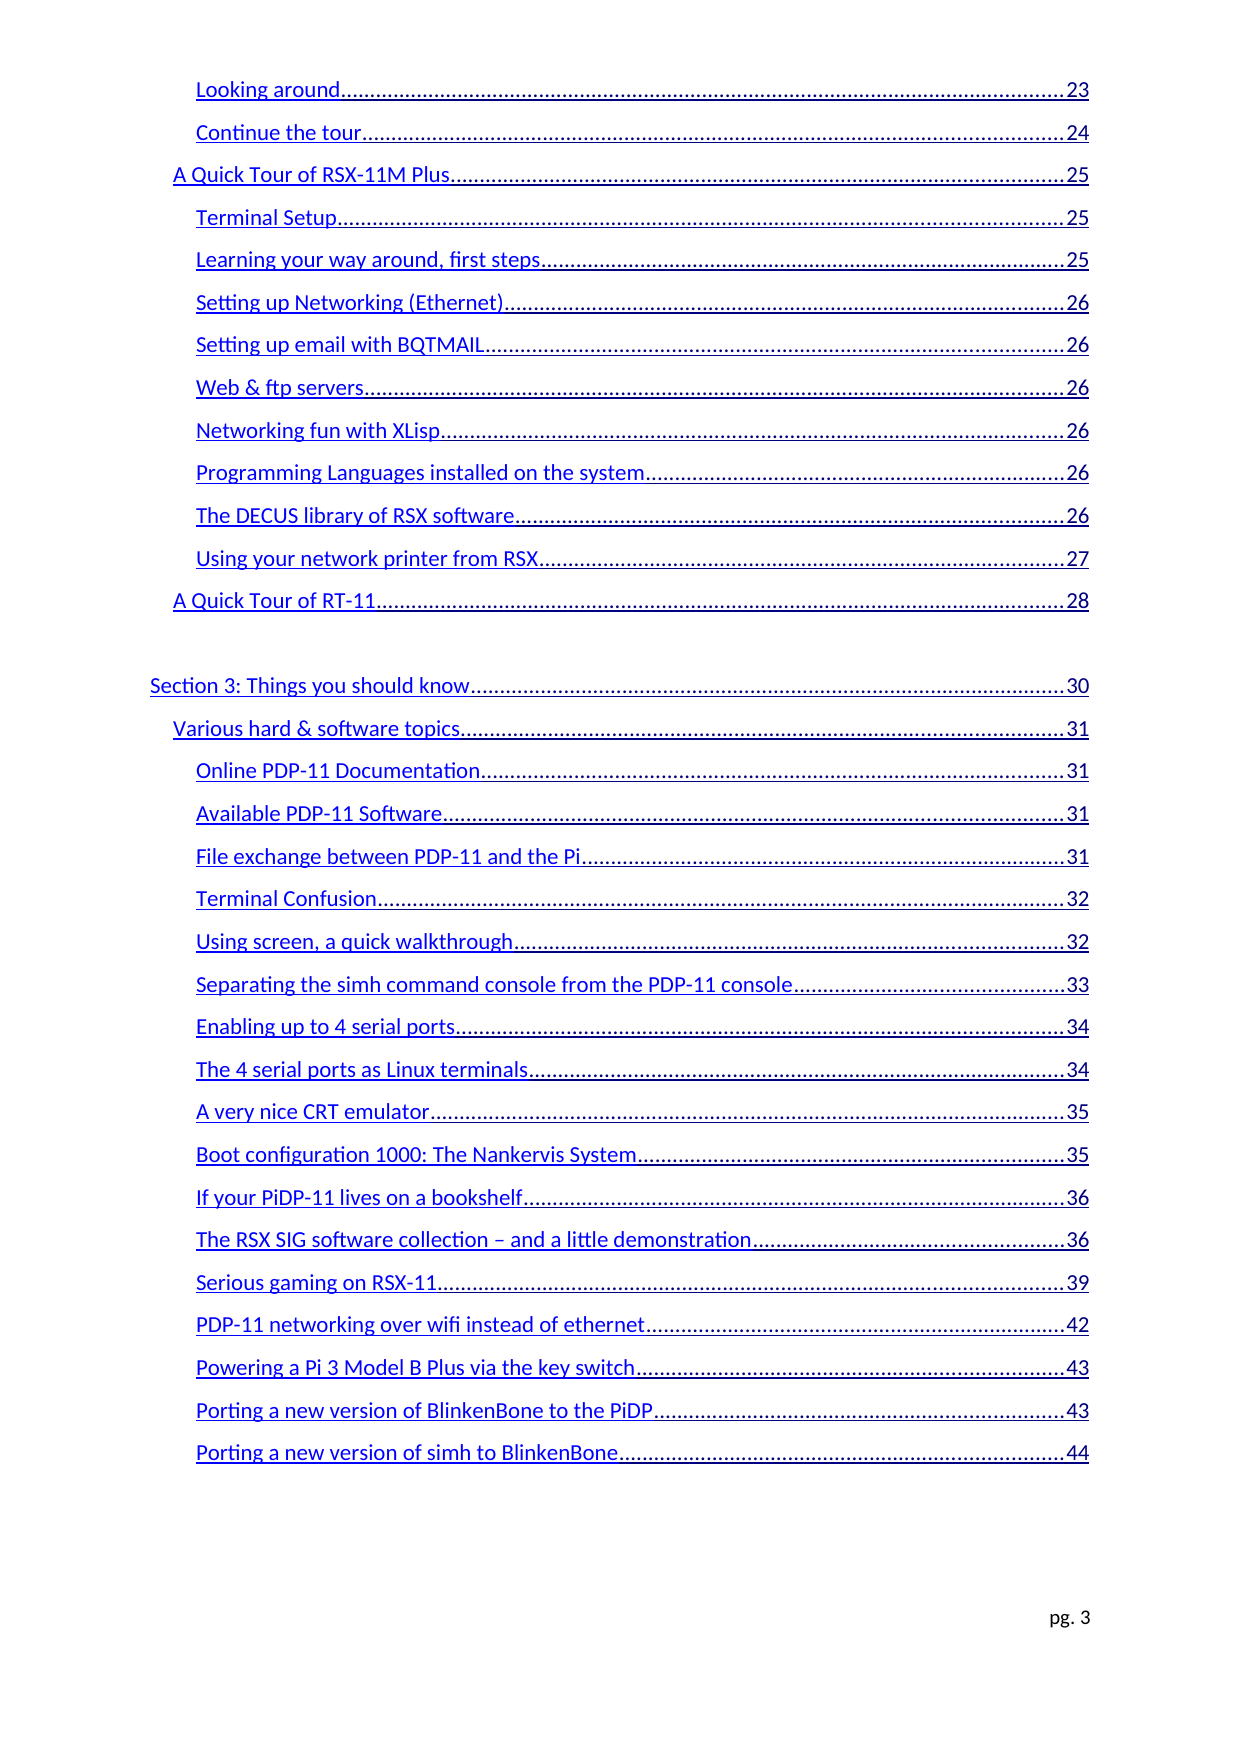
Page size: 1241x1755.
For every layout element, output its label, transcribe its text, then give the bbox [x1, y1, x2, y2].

text A very nice CRT emulator 35 [196, 1097, 1090, 1126]
text PDP-11 networking over wifi instead of ethernet 42 [196, 1311, 1090, 1338]
text Porting a new version of BlinkenBone to the PiDP 43 [196, 1396, 1090, 1424]
text Separating the simh command console from the PDP-11 console 33 [196, 970, 1090, 998]
text Setting up email with BQTMAIL 26 [196, 331, 1090, 359]
text Networking fun with XLisp 26 [196, 416, 1090, 444]
text Boot configuration 1000: The Nankervis System 35 [196, 1140, 1090, 1168]
text If your PiDP-11 lives on a bookshelf 36 [196, 1183, 1090, 1211]
text Web & ftp servers 26 [196, 373, 1090, 401]
text The DECUS library of RSX software 26 [196, 501, 1090, 529]
text Various hard & software topics 31 [173, 714, 1090, 742]
text The 4 serial ports as Linux terminals 34 [196, 1055, 1090, 1083]
text Continue the tour 24 [196, 118, 1090, 146]
text Available PDP-11 Software 31 [196, 799, 1090, 827]
text Powering a Pi 3 Model B Plus via the key switch 43 [196, 1353, 1090, 1381]
text Using screen, a quick walkthrough 32 [196, 927, 1090, 955]
text Setting up Networking (Ethernet) 26 [196, 288, 1090, 316]
text Porting a new version of simh to BlinkenBone 44 [196, 1438, 1090, 1466]
text File exchange between PDP-11 and the Pi 31 [196, 842, 1090, 870]
text Looking around 23 [196, 75, 1090, 103]
text Terminal Confusion 32 [196, 884, 1090, 912]
text Section 3: Things you should know 30 [150, 671, 1090, 699]
text A Quick Tour of RSX-11M Plus 25 [173, 160, 1090, 188]
text Learning your way around, first steps 25 [196, 245, 1090, 273]
text The RSX SIG software collection – and a little demonstration 36 [196, 1225, 1090, 1253]
text Programming Languages installed on the system 26 [196, 458, 1090, 486]
text Enabling up to 4 serial ports 34 [196, 1012, 1090, 1040]
text Terminal Setup 25 [196, 203, 1090, 231]
text A Quick Tour of RT-11 28 [173, 586, 1090, 614]
text Serious gaming on RSX-11 39 [196, 1268, 1090, 1296]
text Using your network printer from RSX 27 [196, 544, 1090, 572]
text Online PDP-11 Documentation 31 [196, 757, 1090, 785]
